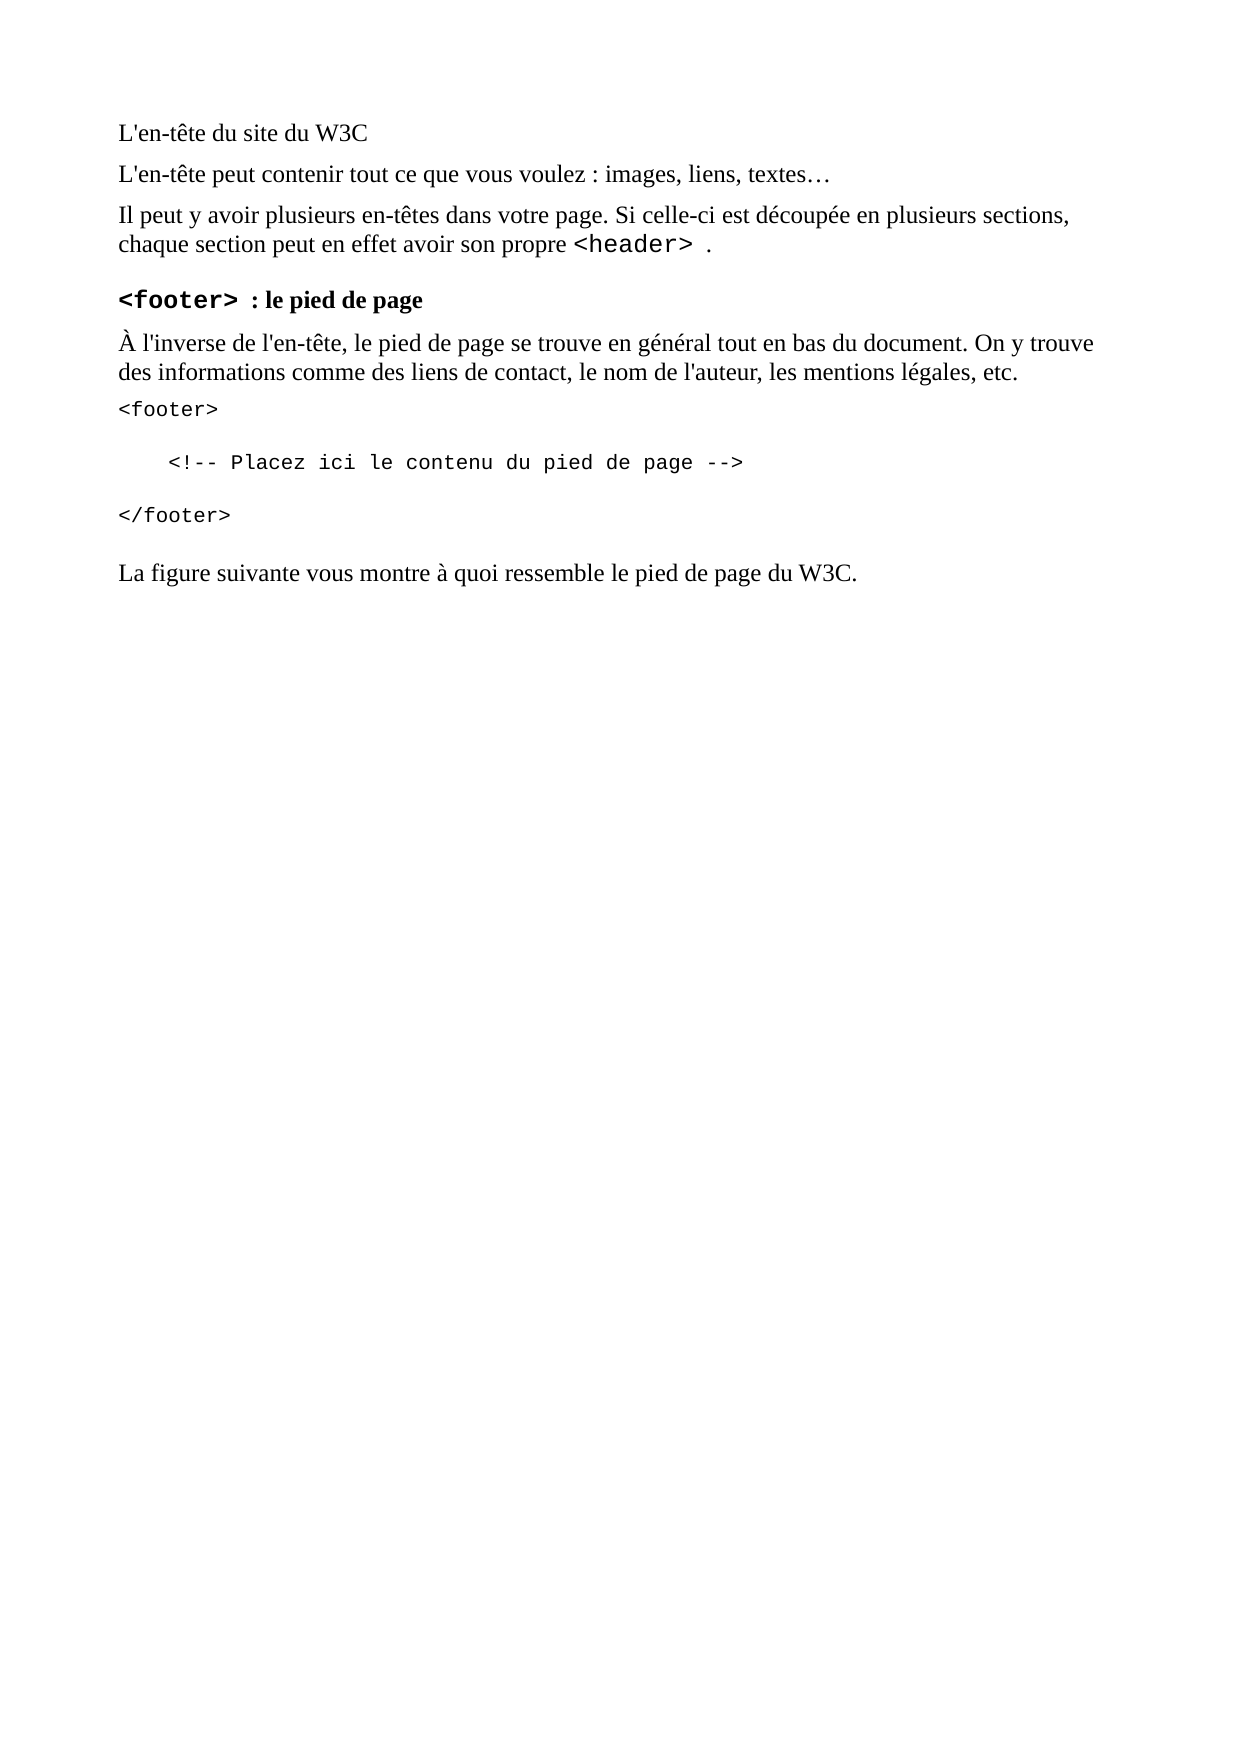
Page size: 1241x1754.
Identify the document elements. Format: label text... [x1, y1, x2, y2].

text La figure suivante vous montre à quoi ressemble le pied de page du W3C. [118, 558, 1122, 587]
text À l'inverse de l'en-tête, le pied de page se trouve en général tout en bas du document. On y trouve des informations comme des liens de contact, le nom de l'auteur, les mentions légales, etc. [118, 328, 1122, 386]
text L'en-tête peut contenir tout ce que vous voulez : images, liens, textes… [118, 159, 1122, 188]
text <!-- Placez ici le contenu du pied de page --> [118, 452, 1122, 475]
subtitle <footer> : le pied de page [118, 285, 1122, 316]
text Il peut y avoir plusieurs en-têtes dans votre page. Si celle-ci est découpée en plusieurs sections, chaque section peut en effet avoir son propre <header> . [118, 201, 1122, 260]
text L'en-tête du site du W3C [118, 118, 1122, 147]
text <footer> [118, 398, 1122, 422]
text </footer> [118, 505, 1122, 528]
